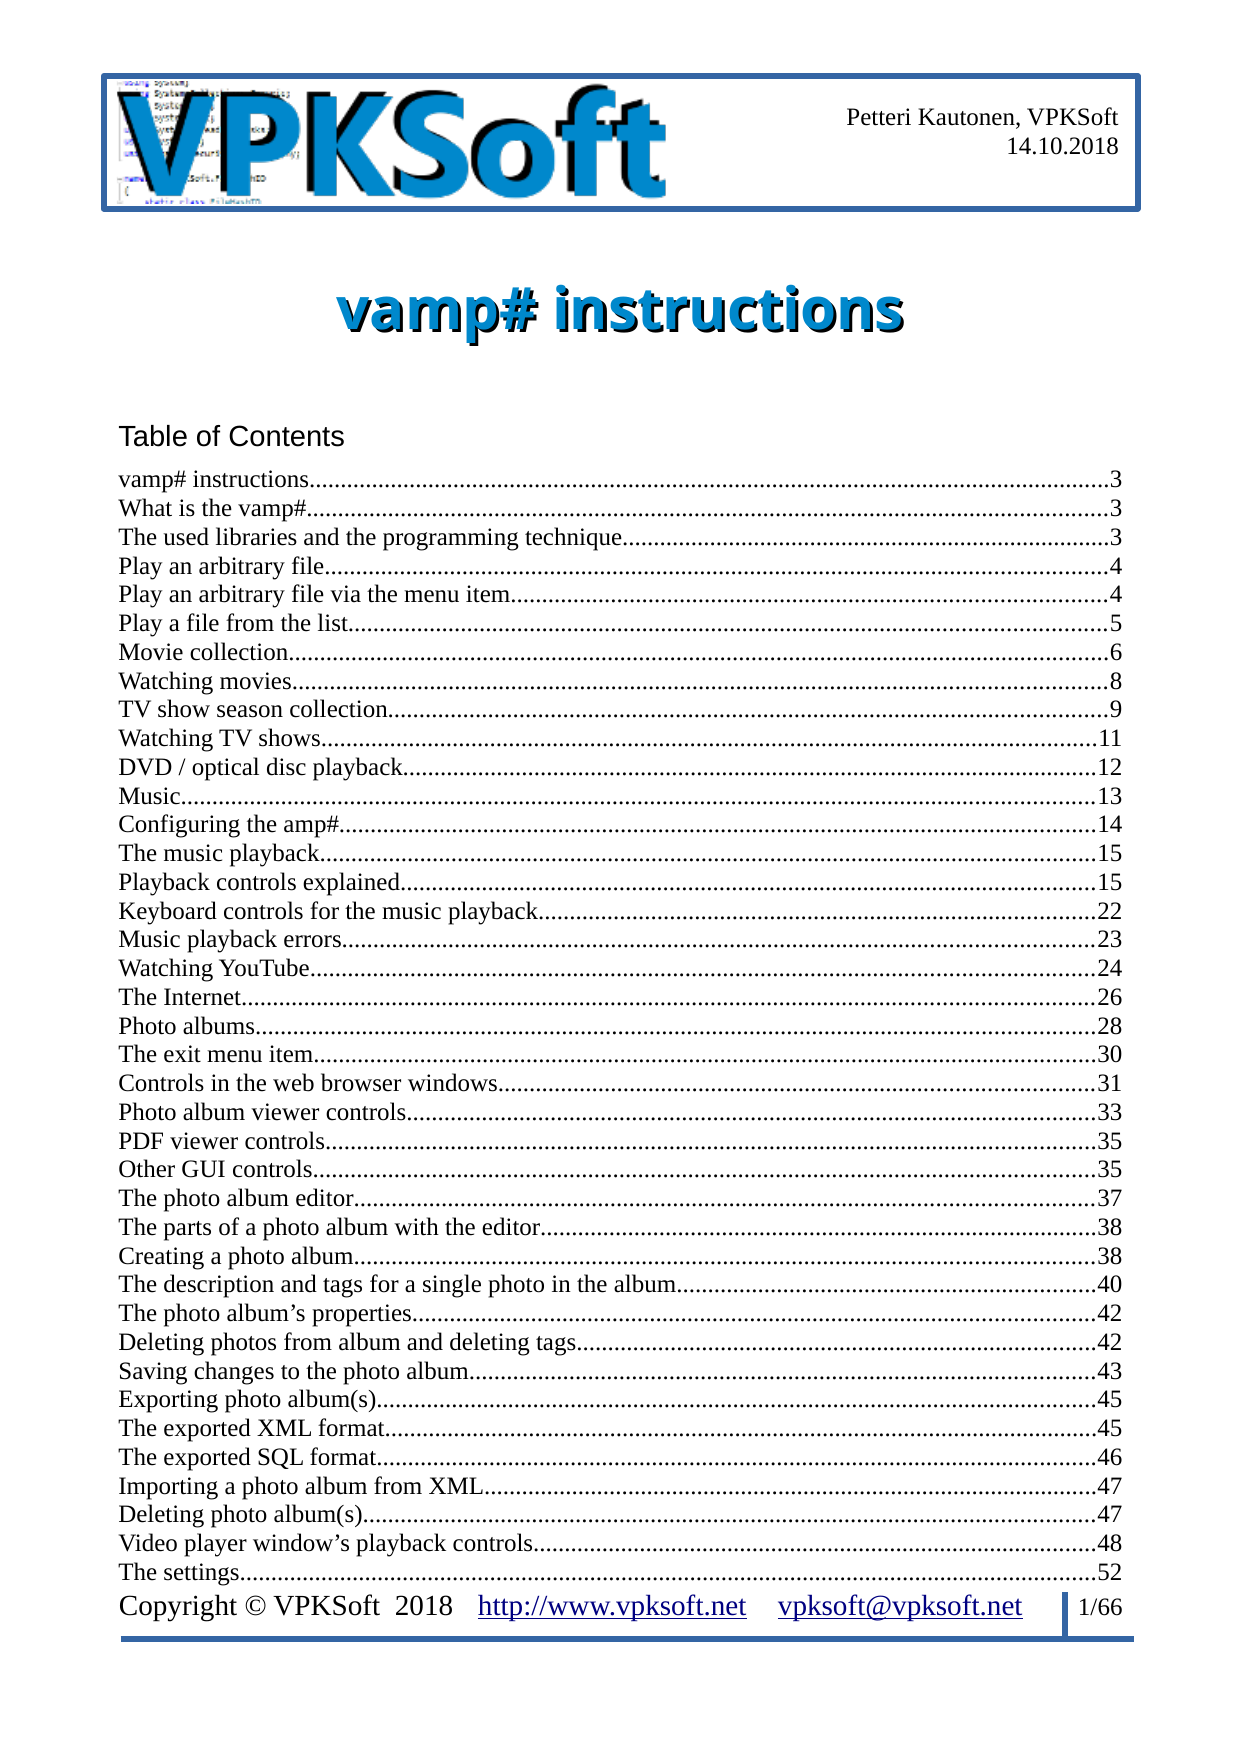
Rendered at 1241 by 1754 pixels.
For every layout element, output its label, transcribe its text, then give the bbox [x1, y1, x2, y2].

text Play a file from the list 5 [118, 608, 1122, 637]
text Saving changes to the photo album 43 [118, 1356, 1122, 1384]
text What is the vamp# 3 [118, 493, 1122, 522]
text The music playback 15 [118, 838, 1122, 867]
text The used libraries and the programming technique 3 [118, 522, 1122, 551]
text The settings 52 [118, 1557, 1122, 1586]
subtitle Table of Contents [118, 418, 1122, 452]
text DVD / optical disc playback 12 [118, 752, 1122, 781]
text Creating a photo album 38 [118, 1241, 1122, 1269]
text Playback controls explained 15 [118, 867, 1122, 896]
text Photo albums 28 [118, 1011, 1122, 1039]
text Deleting photo album(s) 47 [118, 1499, 1122, 1528]
text The exported XML format 45 [118, 1413, 1122, 1442]
text PDF viewer controls 35 [118, 1126, 1122, 1154]
text Other GUI controls 35 [118, 1154, 1122, 1183]
text Controls in the web browser windows 31 [118, 1068, 1122, 1097]
text The photo album’s properties 42 [118, 1298, 1122, 1327]
text Photo album viewer controls 33 [118, 1097, 1122, 1126]
text Watching movies 8 [118, 666, 1122, 694]
text Configuring the amp# 14 [118, 809, 1122, 838]
text The Internet 26 [118, 982, 1122, 1011]
text Watching TV shows 11 [118, 723, 1122, 752]
text Exporting photo album(s) 45 [118, 1384, 1122, 1413]
text Watching YouTube 24 [118, 953, 1122, 982]
text Play an arbitrary file 4 [118, 551, 1122, 579]
text vamp# instructions 3 [118, 464, 1122, 493]
picture [116, 81, 672, 204]
text Movie collection 6 [118, 637, 1122, 666]
text Deleting photos from album and deleting tags 42 [118, 1327, 1122, 1356]
text The exported SQL format 46 [118, 1442, 1122, 1471]
text Keyboard controls for the music playback 22 [118, 896, 1122, 924]
text The photo album editor 37 [118, 1183, 1122, 1212]
text Music 13 [118, 781, 1122, 809]
text Importing a photo album from XML 47 [118, 1471, 1122, 1499]
text The description and tags for a single photo in the album 40 [118, 1269, 1122, 1298]
text Play an arbitrary file via the menu item 4 [118, 579, 1122, 608]
text TV show season collection 9 [118, 694, 1122, 723]
text The parts of a photo album with the editor 38 [118, 1212, 1122, 1241]
text Music playback errors 23 [118, 924, 1122, 953]
title vamp# instructions [118, 267, 1122, 347]
text The exit menu item 30 [118, 1039, 1122, 1068]
text Video player window’s playback controls 48 [118, 1528, 1122, 1557]
